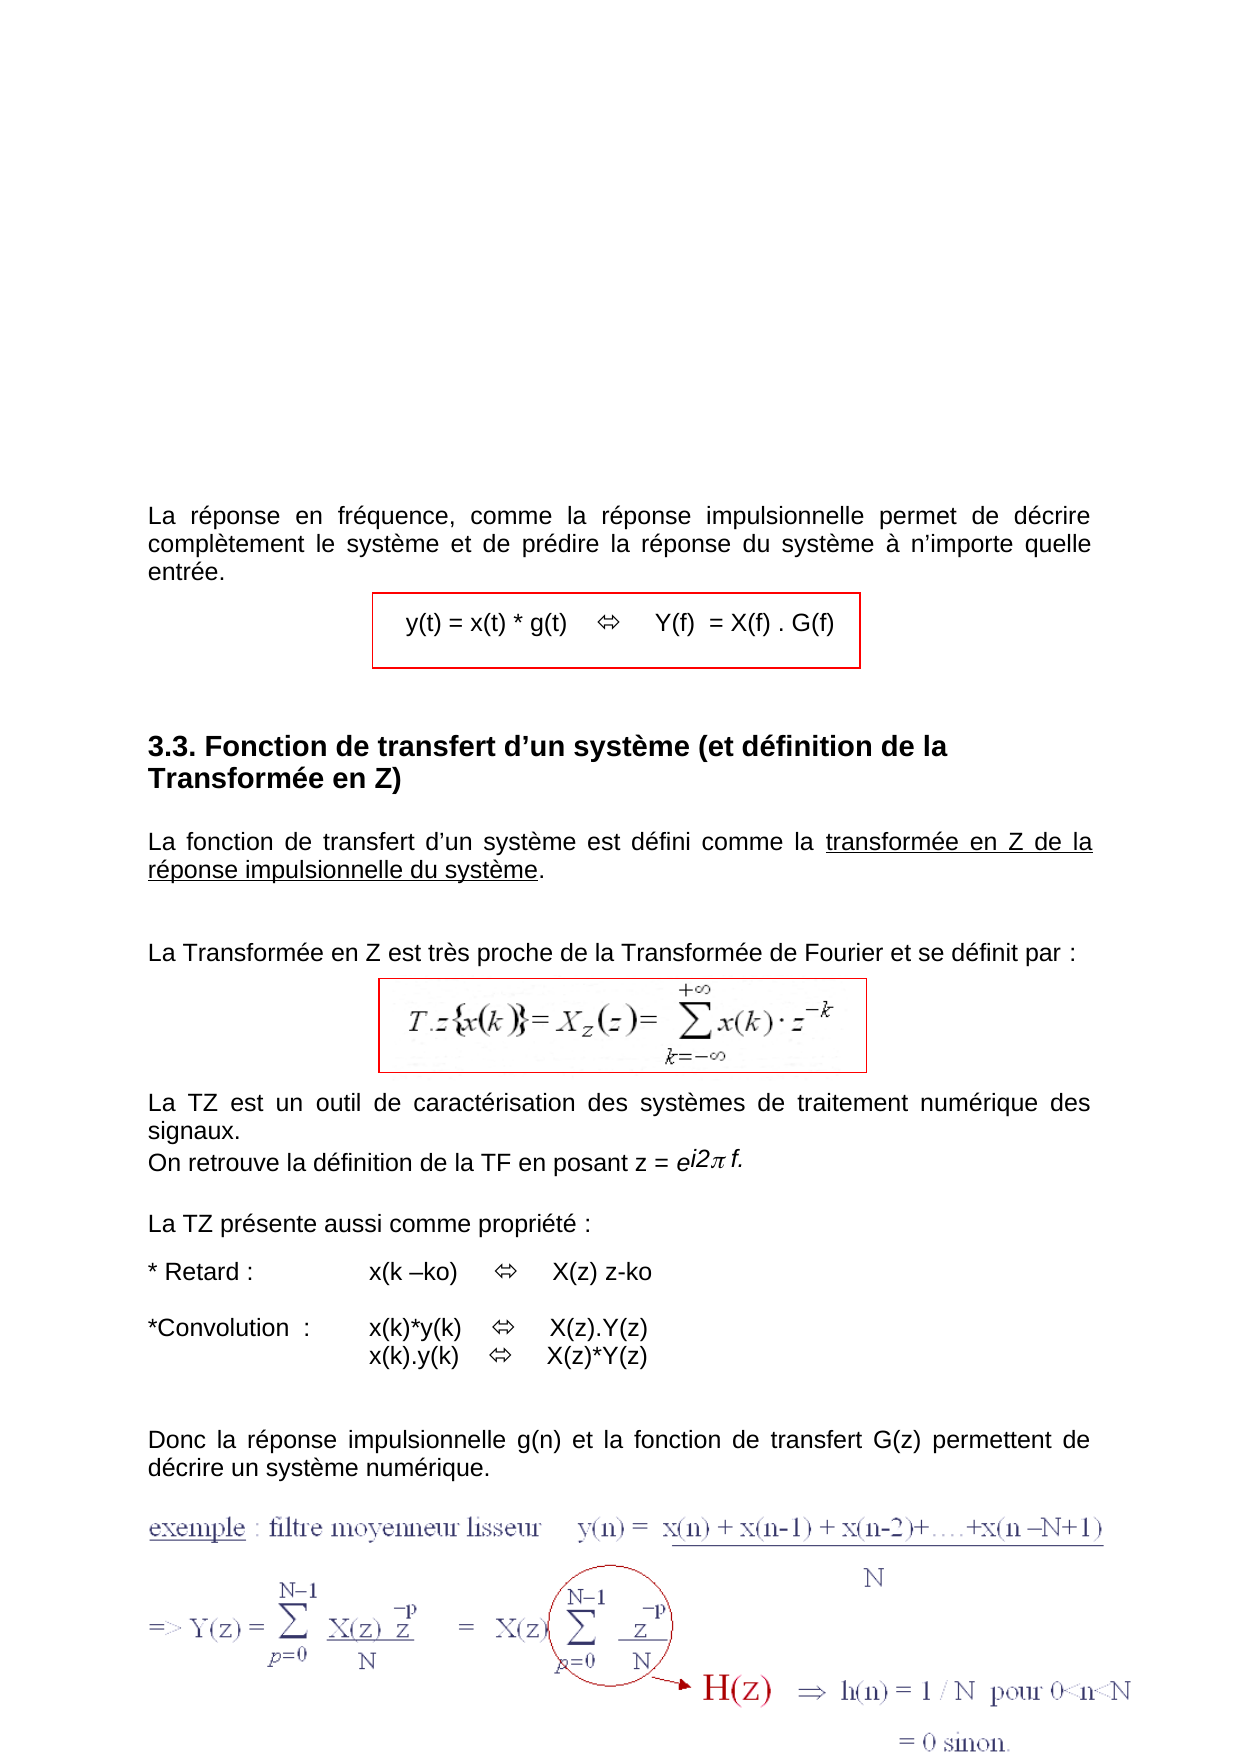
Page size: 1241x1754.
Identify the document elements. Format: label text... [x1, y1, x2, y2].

text *Convolution : x(k)*y(k)  X(z).Y(z) [148, 1314, 1092, 1342]
text y(t) = x(t) * g(t)  Y(f) = X(f) . G(f) [373, 608, 859, 637]
text Donc la réponse impulsionnelle g(n) et la fonction de transfert G(z) permettent de décrire un système numérique. [148, 1426, 1092, 1482]
text * Retard : x(k –ko)  X(z) z-ko [148, 1258, 1092, 1286]
picture [392, 979, 848, 1072]
text La TZ est un outil de caractérisation des systèmes de traitement numérique des signaux. [148, 1089, 1092, 1145]
text [861, 608, 1092, 637]
text La réponse en fréquence, comme la réponse impulsionnelle permet de décrire complètement le système et de prédire la réponse du système à n’importe quelle entrée. [148, 502, 1092, 585]
text La Transformée en Z est très proche de la Transformée de Fourier et se définit par : [148, 939, 1092, 967]
text x(k).y(k)  X(z)*Y(z) [148, 1342, 1092, 1370]
text La TZ présente aussi comme propriété : [148, 1209, 1092, 1237]
text La fonction de transfert d’un système est défini comme la transformée en Z de la réponse impulsionnelle du système. [148, 827, 1092, 883]
text On retrouve la définition de la TF en posant z = ei2 f. [148, 1145, 1092, 1177]
subtitle 3.3. Fonction de transfert d’un système (et définition de la Transformée en Z) [148, 730, 1092, 795]
text [148, 608, 372, 637]
